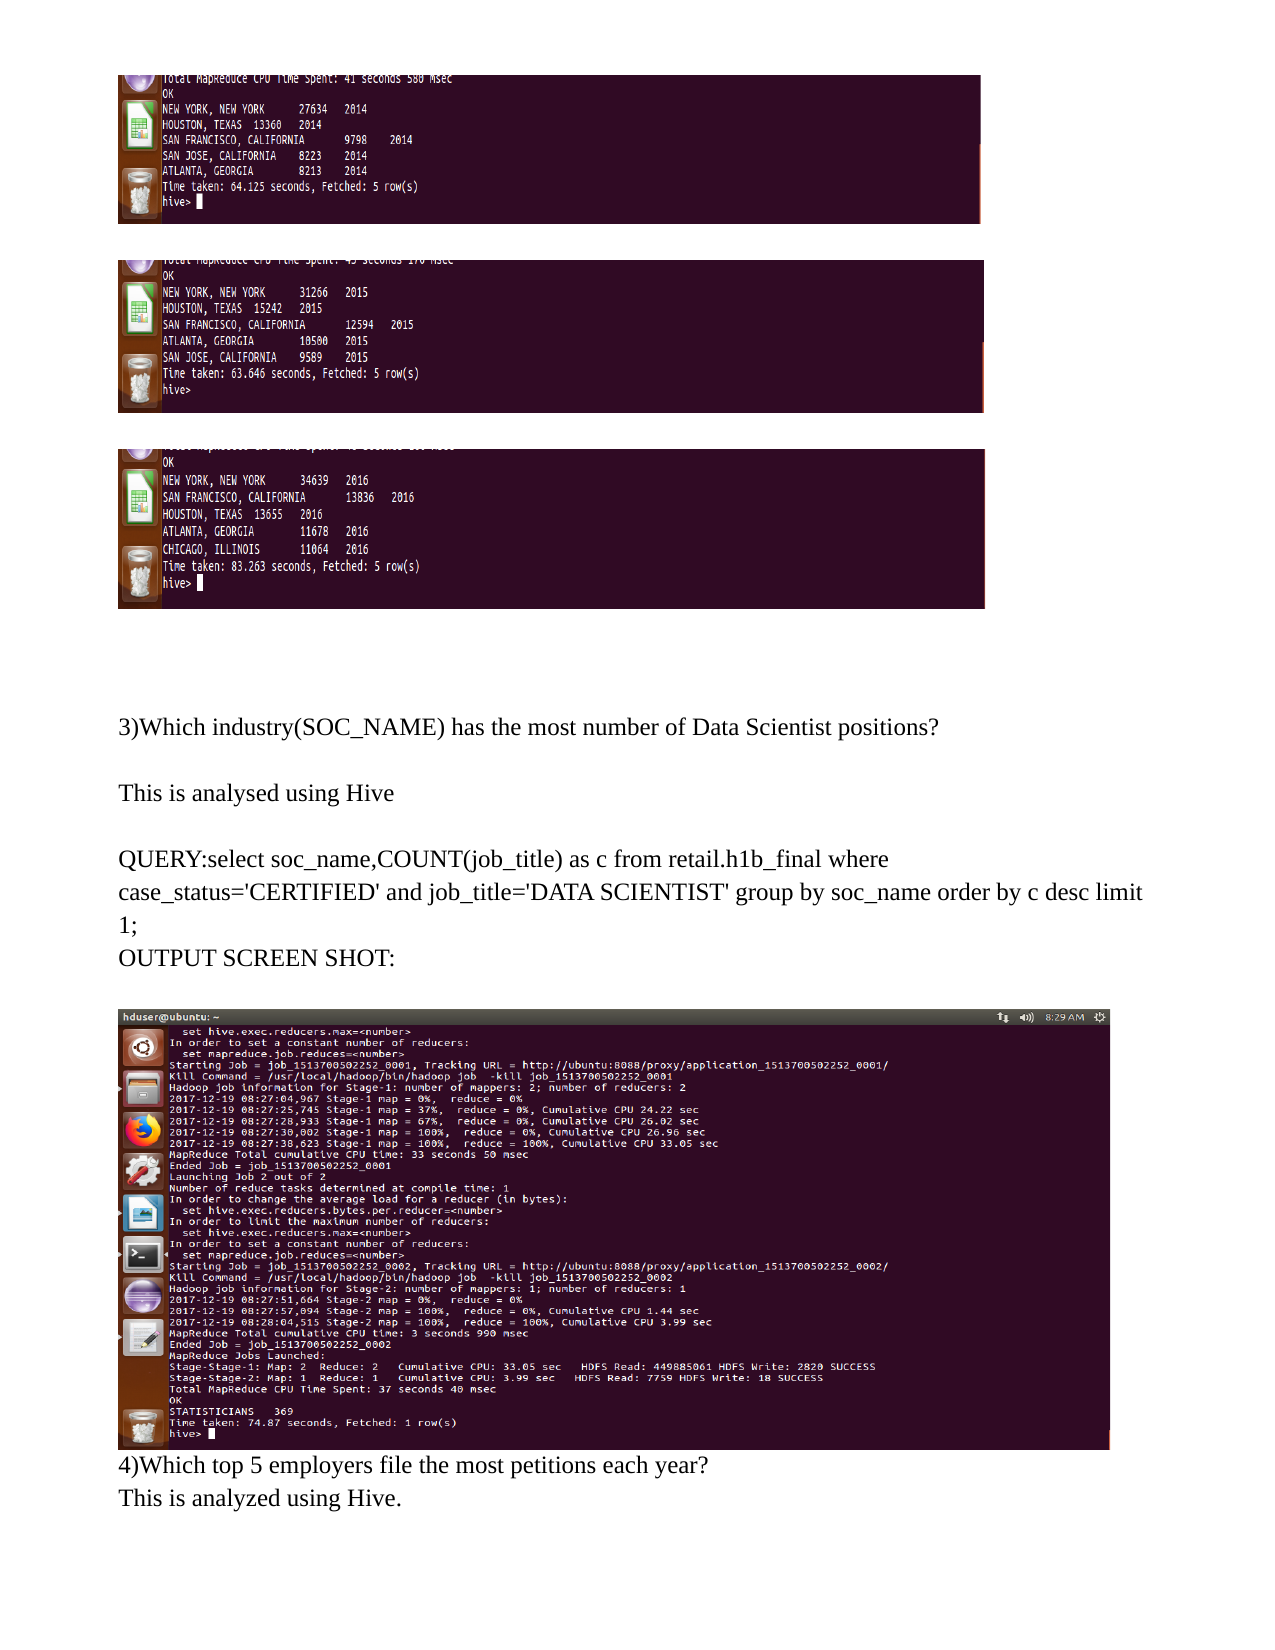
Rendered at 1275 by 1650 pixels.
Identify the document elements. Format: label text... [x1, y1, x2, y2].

text 4)Which top 5 employers file the most petitions each year? [118, 1009, 1157, 1479]
text This is analysed using Hive [118, 778, 1157, 807]
text 3)Which industry(SOC_NAME) has the most number of Data Scientist positions? [118, 712, 1157, 741]
text OUTPUT SCREEN SHOT: [118, 943, 1157, 972]
text This is analyzed using Hive. [118, 1483, 1157, 1512]
text QUERY:select soc_name,COUNT(job_title) as c from retail.h1b_final where case_status='CERTIFIED' and job_title='DATA SCIENTIST' group by soc_name order by c desc limit 1; [118, 844, 1157, 939]
